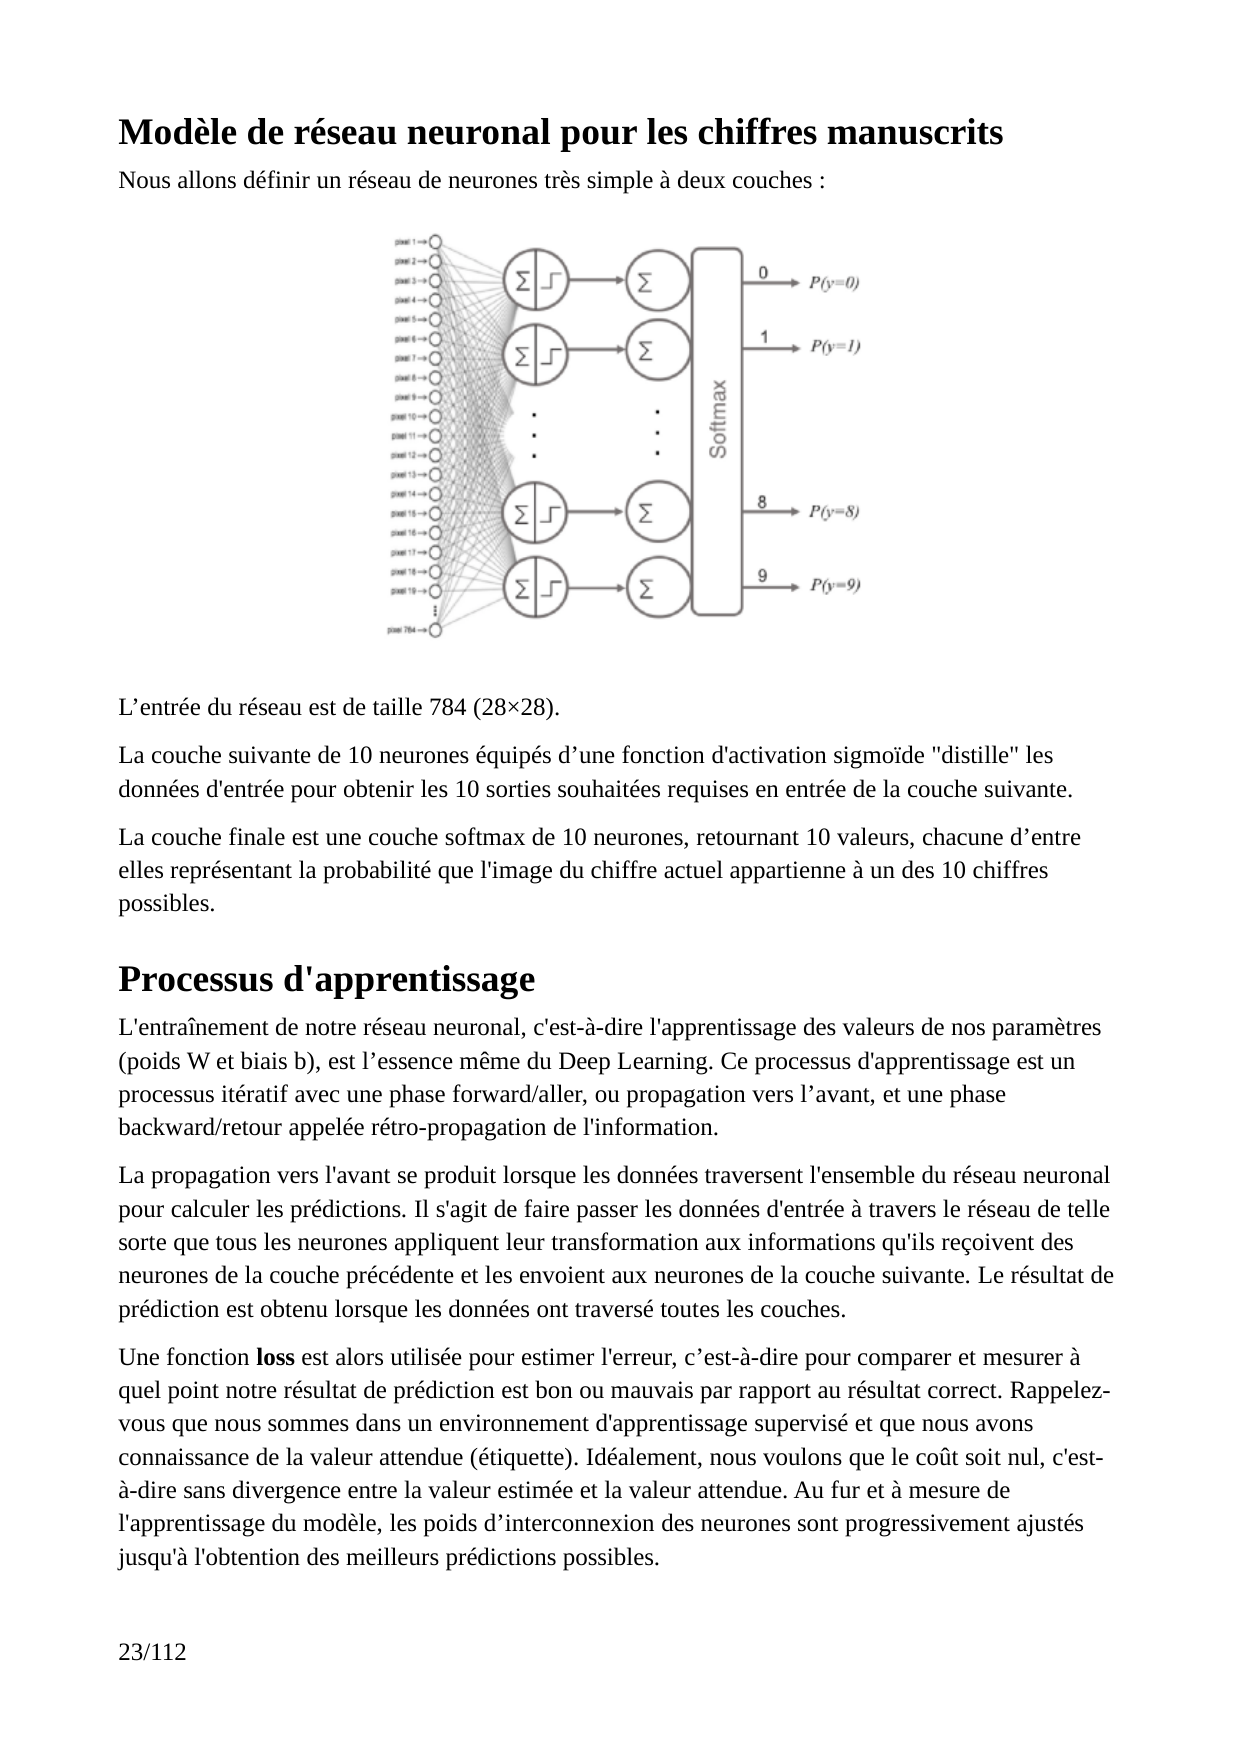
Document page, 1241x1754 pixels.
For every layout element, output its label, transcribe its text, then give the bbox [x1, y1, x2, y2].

picture [118, 212, 1123, 641]
text Nous allons définir un réseau de neurones très simple à deux couches : [118, 165, 1122, 194]
text La couche suivante de 10 neurones équipés d’une fonction d'activation sigmoïde "distille" les données d'entrée pour obtenir les 10 sorties souhaitées requises en entrée de la couche suivante. [118, 740, 1122, 803]
text Une fonction loss est alors utilisée pour estimer l'erreur, c’est-à-dire pour comparer et mesurer à quel point notre résultat de prédiction est bon ou mauvais par rapport au résultat correct. Rappelez-vous que nous sommes dans un environnement d'apprentissage supervisé et que nous avons connaissance de la valeur attendue (étiquette). Idéalement, nous voulons que le coût soit nul, c'est-à-dire sans divergence entre la valeur estimée et la valeur attendue. Au fur et à mesure de l'apprentissage du modèle, les poids d’interconnexion des neurones sont progressivement ajustés jusqu'à l'obtention des meilleurs prédictions possibles. [118, 1341, 1122, 1571]
text La propagation vers l'avant se produit lorsque les données traversent l'ensemble du réseau neuronal pour calculer les prédictions. Il s'agit de faire passer les données d'entrée à travers le réseau de telle sorte que tous les neurones appliquent leur transformation aux informations qu'ils reçoivent des neurones de la couche précédente et les envoient aux neurones de la couche suivante. Le résultat de prédiction est obtenu lorsque les données ont traversé toutes les couches. [118, 1160, 1122, 1323]
subtitle Modèle de réseau neuronal pour les chiffres manuscrits [118, 109, 1122, 152]
text L'entraînement de notre réseau neuronal, c'est-à-dire l'apprentissage des valeurs de nos paramètres (poids W et biais b), est l’essence même du Deep Learning. Ce processus d'apprentissage est un processus itératif avec une phase forward/aller, ou propagation vers l’avant, et une phase backward/retour appelée rétro-propagation de l'information. [118, 1012, 1122, 1141]
text La couche finale est une couche softmax de 10 neurones, retournant 10 valeurs, chacune d’entre elles représentant la probabilité que l'image du chiffre actuel appartienne à un des 10 chiffres possibles. [118, 821, 1122, 917]
subtitle Processus d'apprentissage [118, 957, 1122, 1000]
text L’entrée du réseau est de taille 784 (28×28). [118, 692, 1122, 721]
